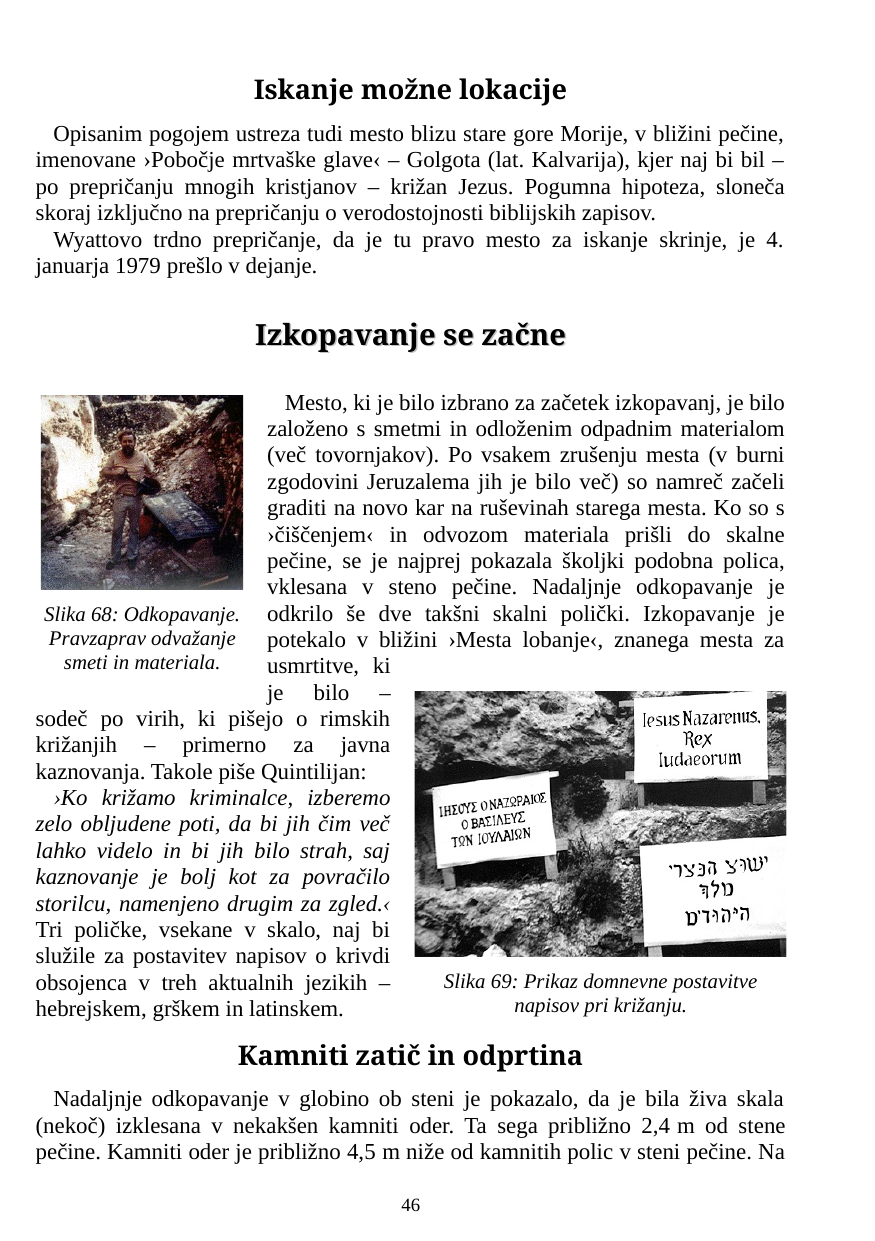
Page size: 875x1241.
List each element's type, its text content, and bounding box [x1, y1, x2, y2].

picture [40, 395, 244, 590]
text Wyattovo trdno prepričanje, da je tu pravo mesto za iskanje skrinje, je 4. januarja 1979 prešlo v dejanje. [35, 226, 786, 278]
subtitle Izkopavanje se začne [35, 314, 786, 353]
text Slika 68: Odkopavanje. Pravzaprav odvažanje smeti in materiala. [41, 590, 243, 674]
text Mesto, ki je bilo izbrano za začetek izkopavanj, je bilo založeno s smetmi in odloženim odpadnim materialom (več tovornjakov). Po vsakem zrušenju mesta (v burni zgodovini Jeruzalema jih je bilo več) so namreč začeli graditi na novo kar na ruševinah starega mesta. Ko so s ›čiščenjem‹ in odvozom materiala prišli do skalne pečine, se je najprej pokazala školjki podobna polica, vklesana v steno pečine. Nadaljnje odkopavanje je odkrilo še dve takšni skalni polički. Izkopavanje je potekalo v bližini ›Mesta lobanje‹, znanega mesta za usmrtitve, ki je bilo – sodeč po virih, ki pišejo o rimskih križanjih – primerno za javna kaznovanja. Takole piše Quintilijan: [35, 389, 786, 784]
text Opisanim pogojem ustreza tudi mesto blizu stare gore Morije, v bližini pečine, imenovane ›Pobočje mrtvaške glave‹ – Golgota (lat. Kalvarija), kjer naj bi bil – po prepričanju mnogih kristjanov – križan Jezus. Pogumna hipoteza, sloneča skoraj izključno na prepričanju o verodostojnosti biblijskih zapisov. [35, 120, 786, 226]
picture [414, 691, 787, 957]
text Nadaljnje odkopavanje v globino ob steni je pokazalo, da je bila živa skala (nekoč) izklesana v nekakšen kamniti oder. Ta sega približno 2,4 m od stene pečine. Kamniti oder je približno 4,5 m niže od kamnitih polic v steni pečine. Na [35, 1085, 786, 1164]
text Slika 69: Prikaz domnevne postavitve napisov pri križanju. [414, 957, 786, 1017]
subtitle Iskanje možne lokacije [35, 71, 786, 108]
text ›Ko križamo kriminalce, izberemo zelo obljudene poti, da bi jih čim več lahko videlo in bi jih bilo strah, saj kaznovanje je bolj kot za povračilo storilcu, namenjeno drugim za zgled.‹ Tri poličke, vsekane v skalo, naj bi služile za postavitev napisov o krivdi obsojenca v treh aktualnih jezikih – hebrejskem, grškem in latinskem. [35, 784, 786, 1021]
subtitle Kamniti zatič in odprtina [35, 1036, 786, 1073]
